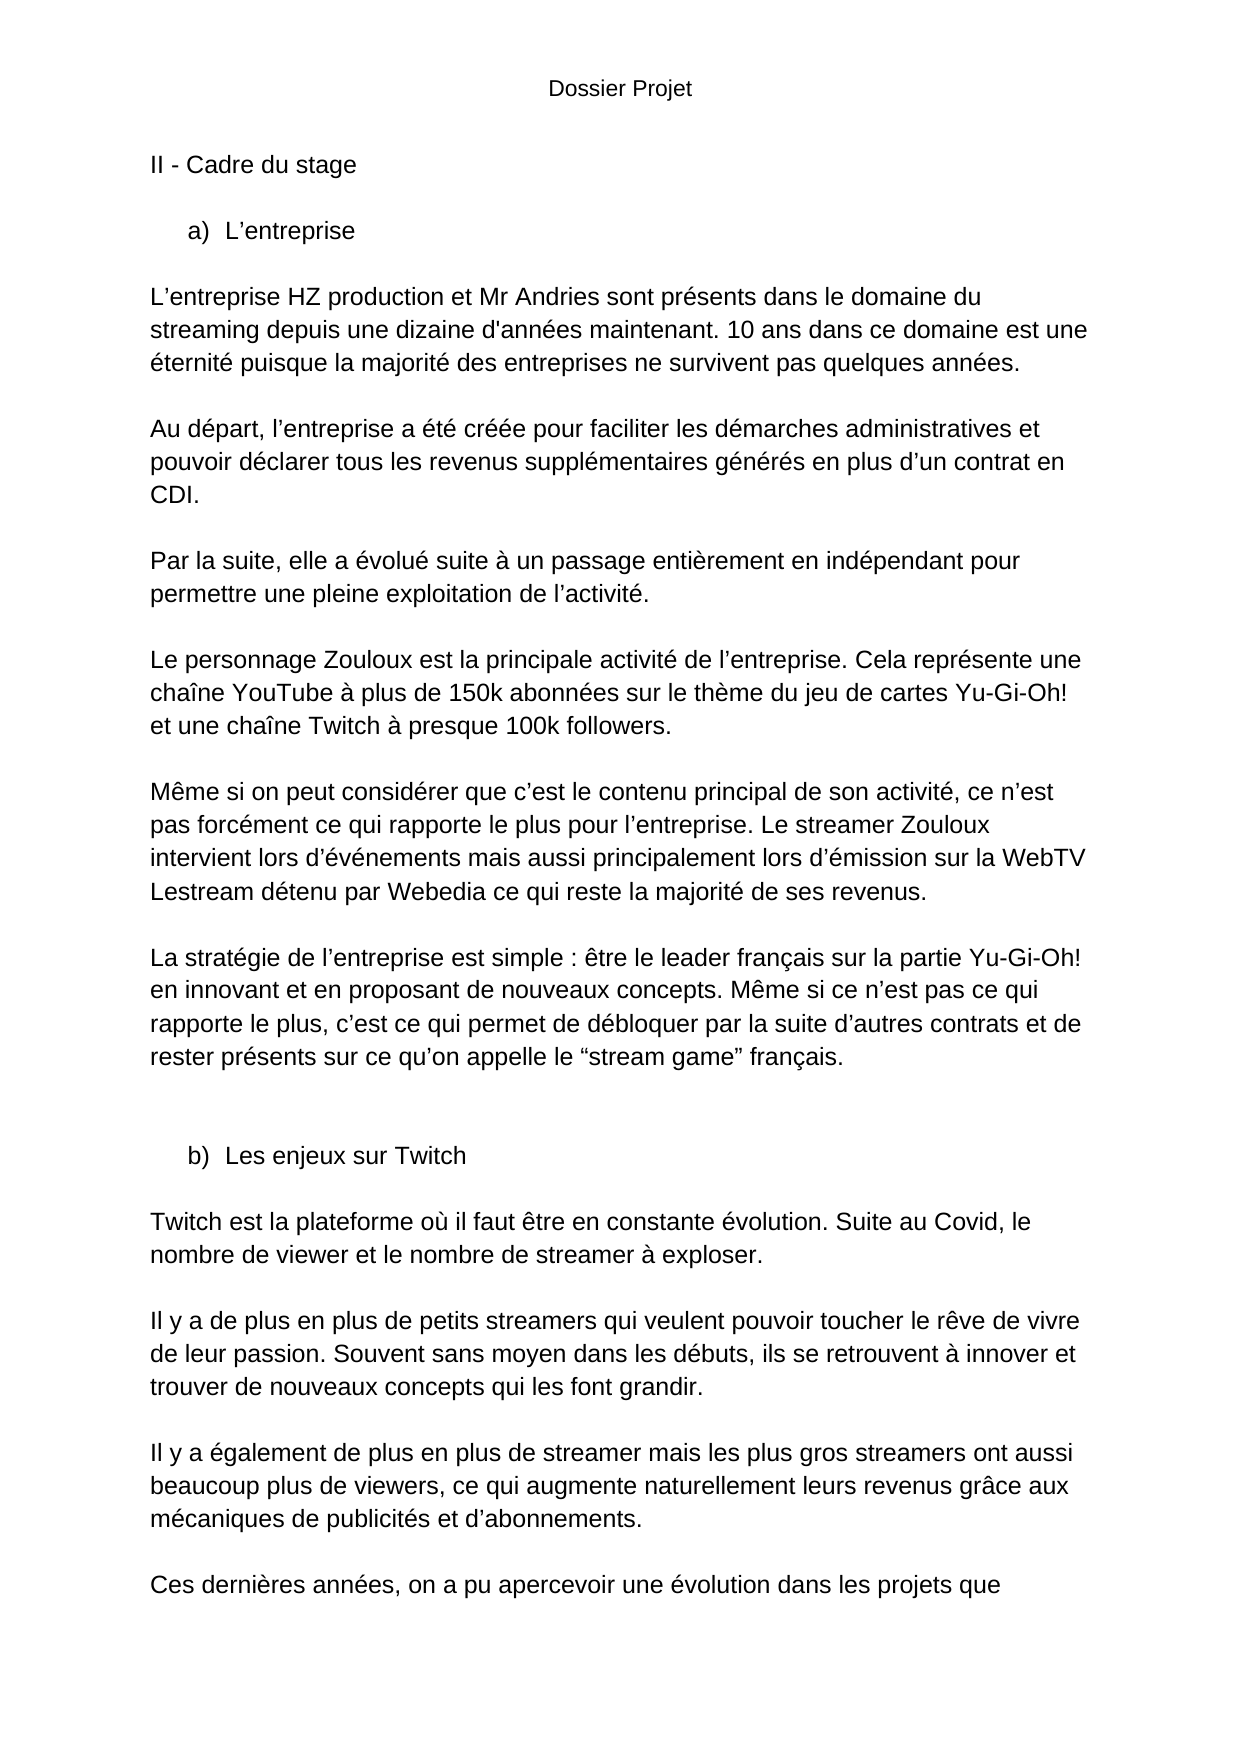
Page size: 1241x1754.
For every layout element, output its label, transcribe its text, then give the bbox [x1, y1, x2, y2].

text Au départ, l’entreprise a été créée pour faciliter les démarches administratives et pouvoir déclarer tous les revenus supplémentaires générés en plus d’un contrat en CDI. [150, 414, 1090, 509]
text Le personnage Zouloux est la principale activité de l’entreprise. Cela représente une chaîne YouTube à plus de 150k abonnées sur le thème du jeu de cartes Yu-Gi-Oh! et une chaîne Twitch à presque 100k followers. [150, 645, 1090, 740]
text Ces dernières années, on a pu apercevoir une évolution dans les projets que [150, 1570, 1090, 1599]
text Même si on peut considérer que c’est le contenu principal de son activité, ce n’est pas forcément ce qui rapporte le plus pour l’entreprise. Le streamer Zouloux intervient lors d’événements mais aussi principalement lors d’émission sur la WebTV Lestream détenu par Webedia ce qui reste la majorité de ses revenus. [150, 777, 1090, 905]
text Il y a de plus en plus de petits streamers qui veulent pouvoir toucher le rêve de vivre de leur passion. Souvent sans moyen dans les débuts, ils se retrouvent à innover et trouver de nouveaux concepts qui les font grandir. [150, 1306, 1090, 1401]
list L’entreprise [187, 216, 1090, 245]
text II - Cadre du stage [150, 150, 1090, 179]
text Twitch est la plateforme où il faut être en constante évolution. Suite au Covid, le nombre de viewer et le nombre de streamer à exploser. [150, 1207, 1090, 1268]
text Par la suite, elle a évolué suite à un passage entièrement en indépendant pour permettre une pleine exploitation de l’activité. [150, 546, 1090, 608]
list Les enjeux sur Twitch [187, 1141, 1090, 1169]
text Il y a également de plus en plus de streamer mais les plus gros streamers ont aussi beaucoup plus de viewers, ce qui augmente naturellement leurs revenus grâce aux mécaniques de publicités et d’abonnements. [150, 1438, 1090, 1533]
text L’entreprise HZ production et Mr Andries sont présents dans le domaine du streaming depuis une dizaine d'années maintenant. 10 ans dans ce domaine est une éternité puisque la majorité des entreprises ne survivent pas quelques années. [150, 282, 1090, 377]
text La stratégie de l’entreprise est simple : être le leader français sur la partie Yu-Gi-Oh! en innovant et en proposant de nouveaux concepts. Même si ce n’est pas ce qui rapporte le plus, c’est ce qui permet de débloquer par la suite d’autres contrats et de rester présents sur ce qu’on appelle le “stream game” français. [150, 942, 1090, 1070]
